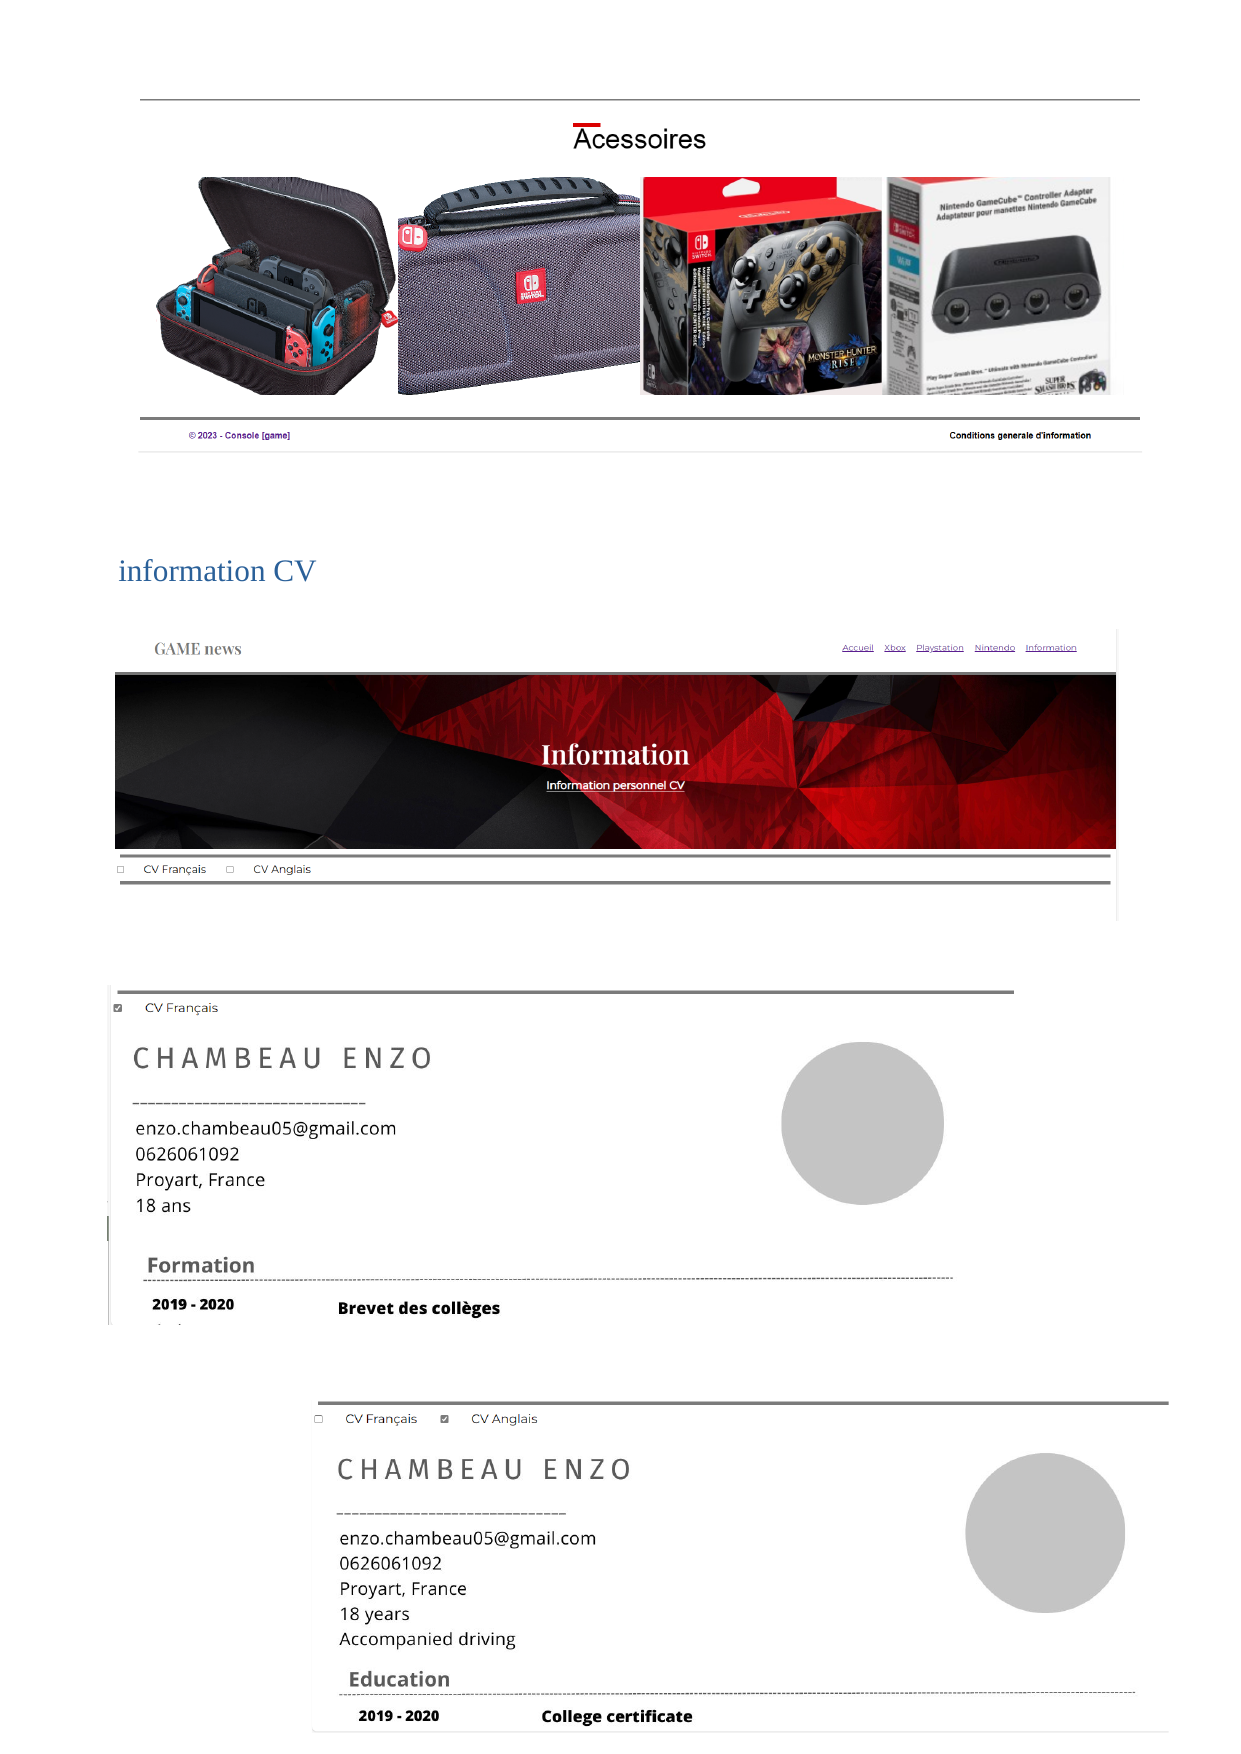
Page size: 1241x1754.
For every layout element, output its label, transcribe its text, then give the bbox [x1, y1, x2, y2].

text information CV [118, 552, 1122, 588]
picture [115, 629, 1119, 921]
picture [138, 99, 1143, 453]
picture [107, 985, 1014, 1325]
picture [311, 1400, 1169, 1733]
